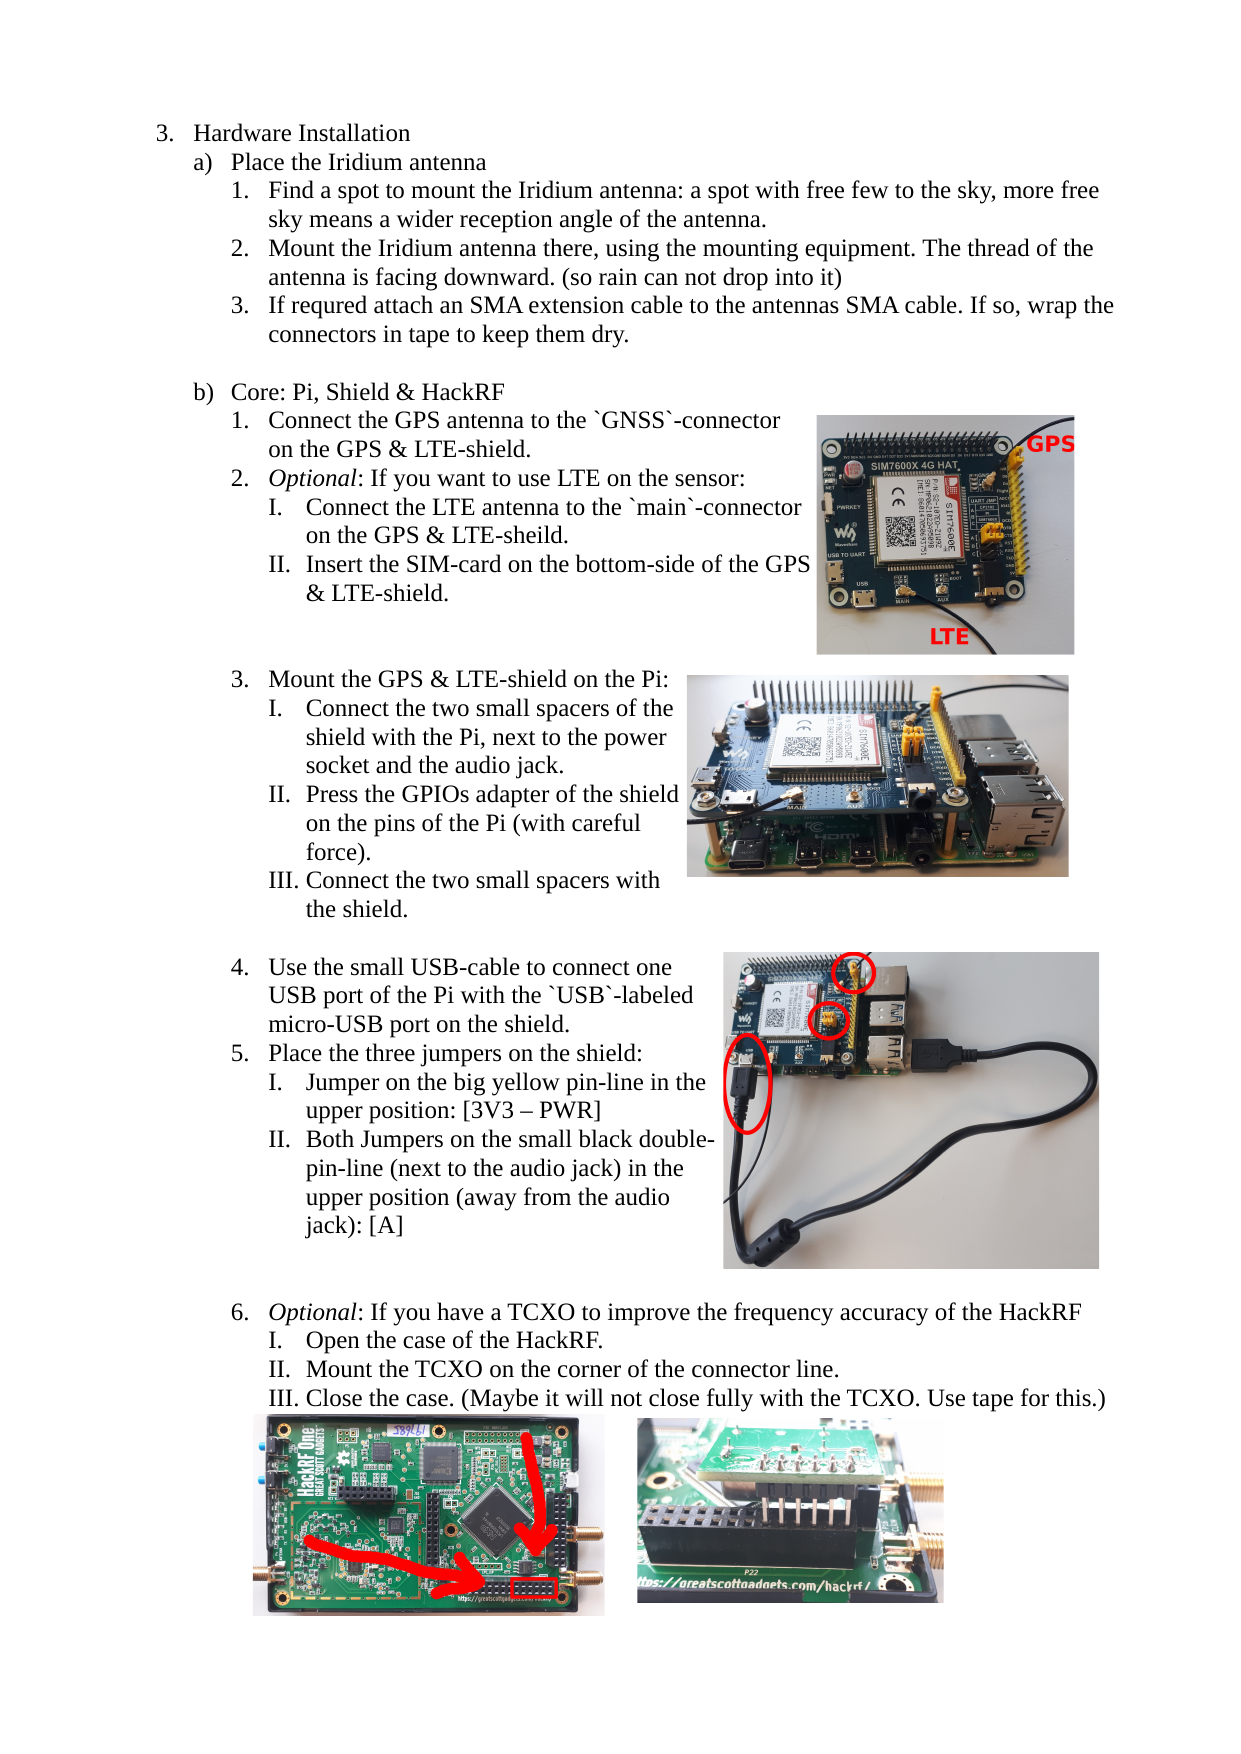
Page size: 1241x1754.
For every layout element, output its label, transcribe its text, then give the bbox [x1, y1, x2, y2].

list Press the GPIOs adapter of the shield on the pins of the Pi (with careful force). [268, 779, 686, 866]
list If requred attach an SMA extension cable to the antennas SMA cable. If so, wrap the connectors in tape to keep them dry. [231, 291, 1122, 377]
list Connect the two small spacers of the shield with the Pi, next to the power socket and the audio jack. [268, 693, 686, 779]
list [1075, 463, 1122, 492]
list Open the case of the HackRF. [268, 1326, 1122, 1354]
list Find a spot to mount the Iridium antenna: a spot with free few to the sky, more free sky means a wider reception angle of the antenna. [231, 176, 1122, 233]
list [1100, 1124, 1122, 1268]
list Connect the LTE antenna to the `main`-connector on the GPS & LTE-sheild. [268, 492, 816, 549]
list Place the Iridium antenna [193, 147, 1122, 176]
list Both Jumpers on the small black double-pin-line (next to the audio jack) in the upper position (away from the audio jack): [A] [268, 1124, 723, 1268]
list [1069, 693, 1122, 779]
list Place the three jumpers on the shield: [231, 1038, 723, 1067]
list Core: Pi, Shield & HackRF [193, 377, 1122, 406]
list Mount the GPS & LTE-shield on the Pi: [231, 664, 1122, 693]
list Mount the TCXO on the corner of the connector line. [268, 1354, 1122, 1383]
picture [723, 952, 1100, 1269]
list Optional: If you want to use LTE on the sensor: [231, 463, 816, 492]
picture [816, 415, 1075, 655]
picture [252, 1414, 605, 1616]
picture [686, 675, 1069, 877]
list Optional: If you have a TCXO to improve the frequency accuracy of the HackRF [231, 1297, 1122, 1326]
list Hardware Installation [156, 118, 1122, 147]
list [1069, 779, 1122, 866]
list Connect the two small spacers with the shield. [268, 866, 1122, 952]
list Close the case. (Maybe it will not close fully with the TCXO. Use tape for this.) [268, 1383, 1122, 1412]
list Insert the SIM-card on the bottom-side of the GPS & LTE-shield. [268, 549, 1122, 664]
list Use the small USB-cable to connect one USB port of the Pi with the `USB`-labeled micro-USB port on the shield. [231, 952, 723, 1038]
list Mount the Iridium antenna there, using the mounting equipment. The thread of the antenna is facing downward. (so rain can not drop into it) [231, 233, 1122, 291]
list Jumper on the big yellow pin-line in the upper position: [3V3 – PWR] [268, 1067, 723, 1124]
list Connect the GPS antenna to the `GNSS`-connector on the GPS & LTE-shield. [231, 406, 1122, 463]
picture [637, 1418, 944, 1603]
list [1075, 492, 1122, 549]
